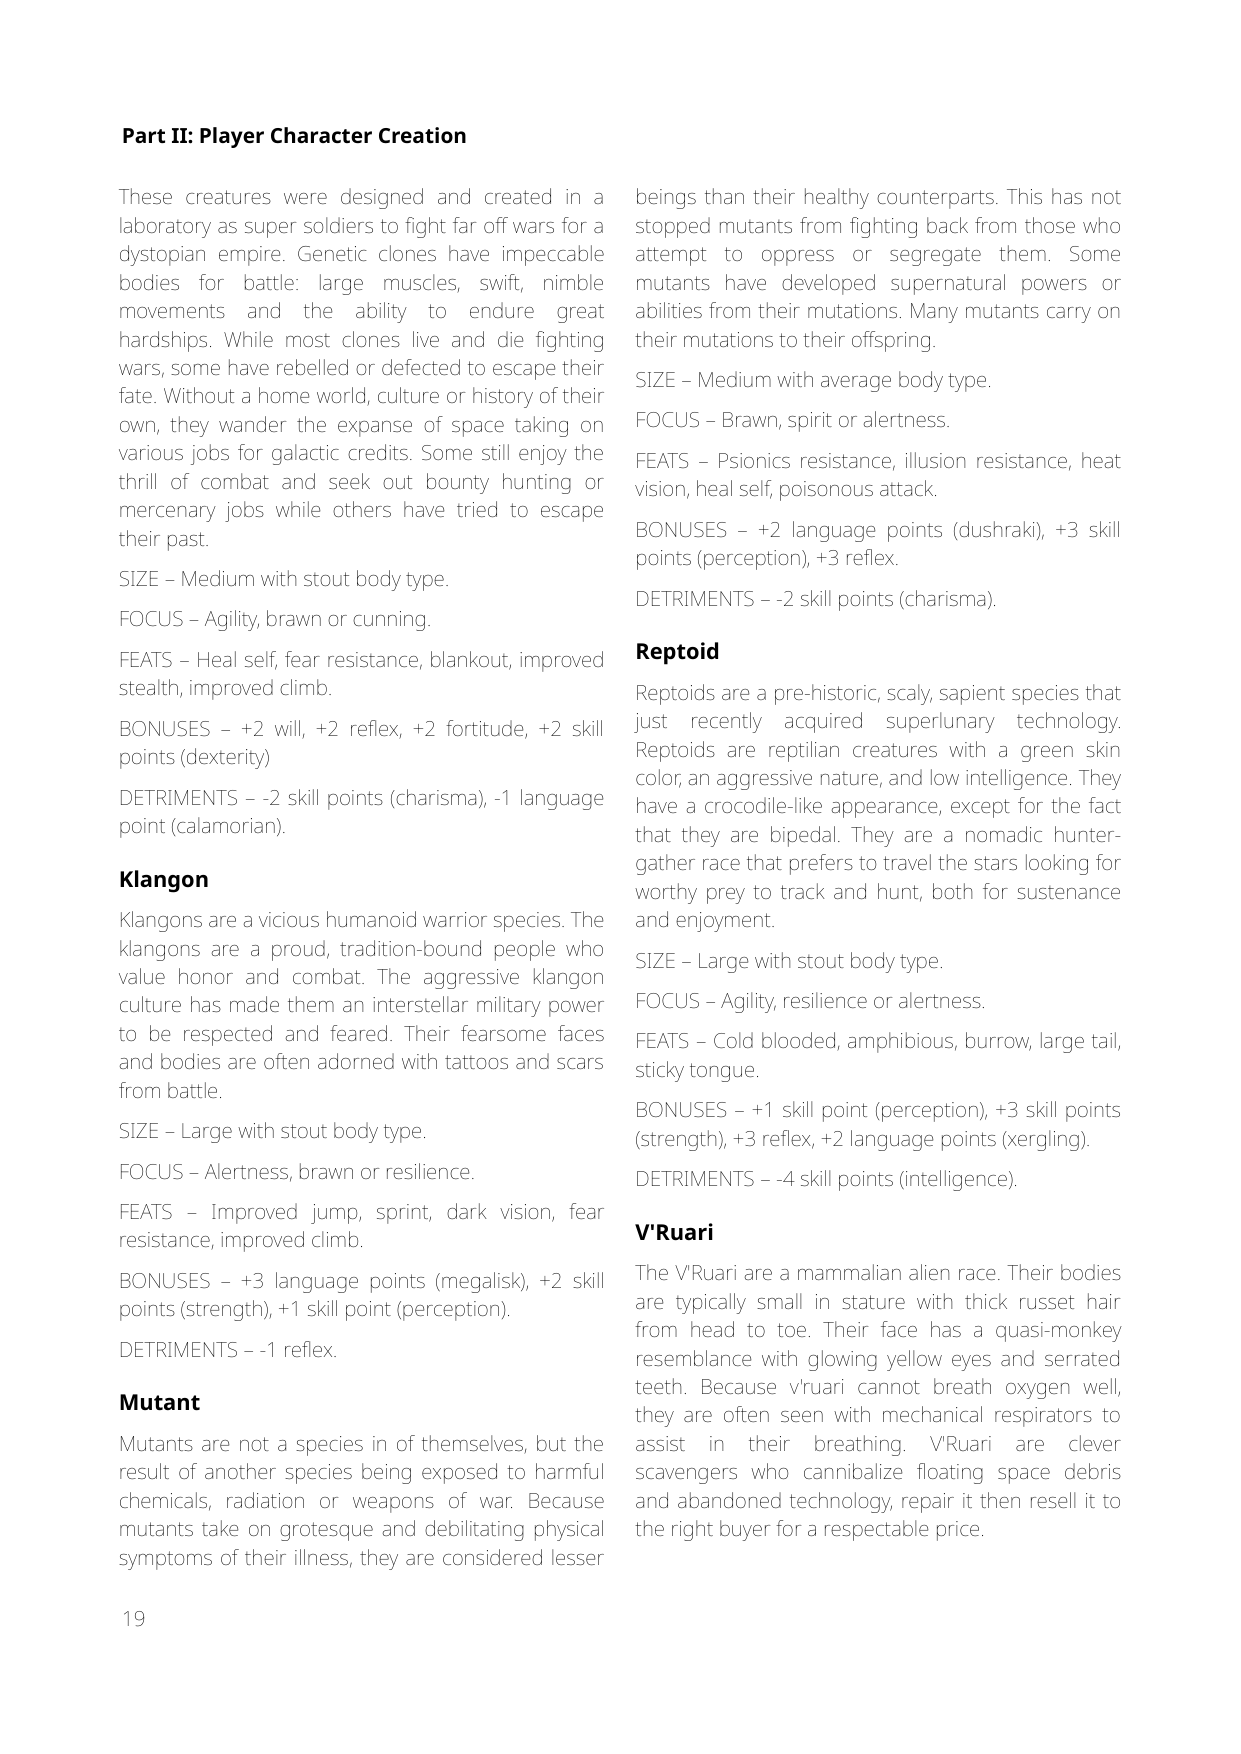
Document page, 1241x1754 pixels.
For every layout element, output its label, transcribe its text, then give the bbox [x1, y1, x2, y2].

text These creatures were designed and created in a laboratory as super soldiers to fight far off wars for a dystopian empire. Genetic clones have impeccable bodies for battle: large muscles, swift, nimble movements and the ability to endure great hardships. While most clones live and die fighting wars, some have rebelled or defected to escape their fate. Without a home world, culture or history of their own, they wander the expanse of space taking on various jobs for galactic credits. Some still enjoy the thrill of combat and seek out bounty hunting or mercenary jobs while others have tried to escape their past. [118, 182, 605, 552]
text DETRIMENTS – -4 skill points (intelligence). [635, 1164, 1122, 1193]
text DETRIMENTS – -2 skill points (charisma), -1 language point (calamorian). [118, 783, 605, 839]
text DETRIMENTS – -2 skill points (charisma). [635, 584, 1122, 612]
text beings than their healthy counterparts. This has not stopped mutants from fighting back from those who attempt to oppress or segregate them. Some mutants have developed supernatural powers or abilities from their mutations. Many mutants carry on their mutations to their offspring. [635, 182, 1122, 353]
text FOCUS – Agility, brawn or cunning. [118, 604, 605, 633]
text FEATS – Heal self, fear resistance, blankout, improved stealth, improved climb. [118, 645, 605, 702]
text FEATS – Cold blooded, amphibious, burrow, large tail, sticky tongue. [635, 1027, 1122, 1083]
text FEATS – Improved jump, sprint, dark vision, fear resistance, improved climb. [118, 1197, 605, 1254]
text SIZE – Medium with average body type. [635, 365, 1122, 393]
text BONUSES – +2 language points (dushraki), +3 skill points (perception), +3 reflex. [635, 515, 1122, 572]
text FOCUS – Agility, resilience or alertness. [635, 986, 1122, 1014]
text Reptoid [635, 636, 1122, 666]
text FEATS – Psionics resistance, illusion resistance, heat vision, heal self, poisonous attack. [635, 446, 1122, 503]
text Klangons are a vicious humanoid warrior species. The klangons are a proud, tradition-bound people who value honor and combat. The aggressive klangon culture has made them an interstellar military power to be respected and feared. Their fearsome faces and bodies are often adorned with tattoos and scars from battle. [118, 905, 605, 1104]
text FOCUS – Brawn, spirit or alertness. [635, 406, 1122, 434]
text BONUSES – +3 language points (megalisk), +2 skill points (strength), +1 skill point (perception). [118, 1266, 605, 1323]
text BONUSES – +2 will, +2 reflex, +2 fortitude, +2 skill points (dexterity) [118, 714, 605, 771]
text Klangon [118, 863, 605, 893]
text SIZE – Medium with stout body type. [118, 564, 605, 593]
text Mutants are not a species in of themselves, but the result of another species being exposed to harmful chemicals, radiation or weapons of war. Because mutants take on grotesque and debilitating physical symptoms of their illness, they are considered lesser [118, 1429, 605, 1571]
text SIZE – Large with stout body type. [635, 946, 1122, 974]
text Reptoids are a pre-historic, scaly, sapient species that just recently acquired superlunary technology. Reptoids are reptilian creatures with a green skin color, an aggressive nature, and low intelligence. They have a crocodile-like appearance, except for the fact that they are bipedal. They are a nomadic hunter-gather race that prefers to travel the stars looking for worthy prey to track and hunt, both for sustenance and enjoyment. [635, 678, 1122, 934]
text V'Ruari [635, 1217, 1122, 1246]
text BONUSES – +1 skill point (perception), +3 skill points (strength), +3 reflex, +2 language points (xergling). [635, 1095, 1122, 1152]
text SIZE – Large with stout body type. [118, 1116, 605, 1145]
text FOCUS – Alertness, brawn or resilience. [118, 1157, 605, 1185]
text Mutant [118, 1387, 605, 1417]
text The V'Ruari are a mammalian alien race. Their bodies are typically small in stature with thick russet hair from head to toe. Their face has a quasi-monkey resemblance with glowing yellow eyes and serrated teeth. Because v'ruari cannot breath oxygen well, they are often seen with mechanical respirators to assist in their breathing. V'Ruari are clever scavengers who cannibalize floating space debris and abandoned technology, repair it then resell it to the right buyer for a respectable price. [635, 1258, 1122, 1543]
text DETRIMENTS – -1 reflex. [118, 1335, 605, 1363]
